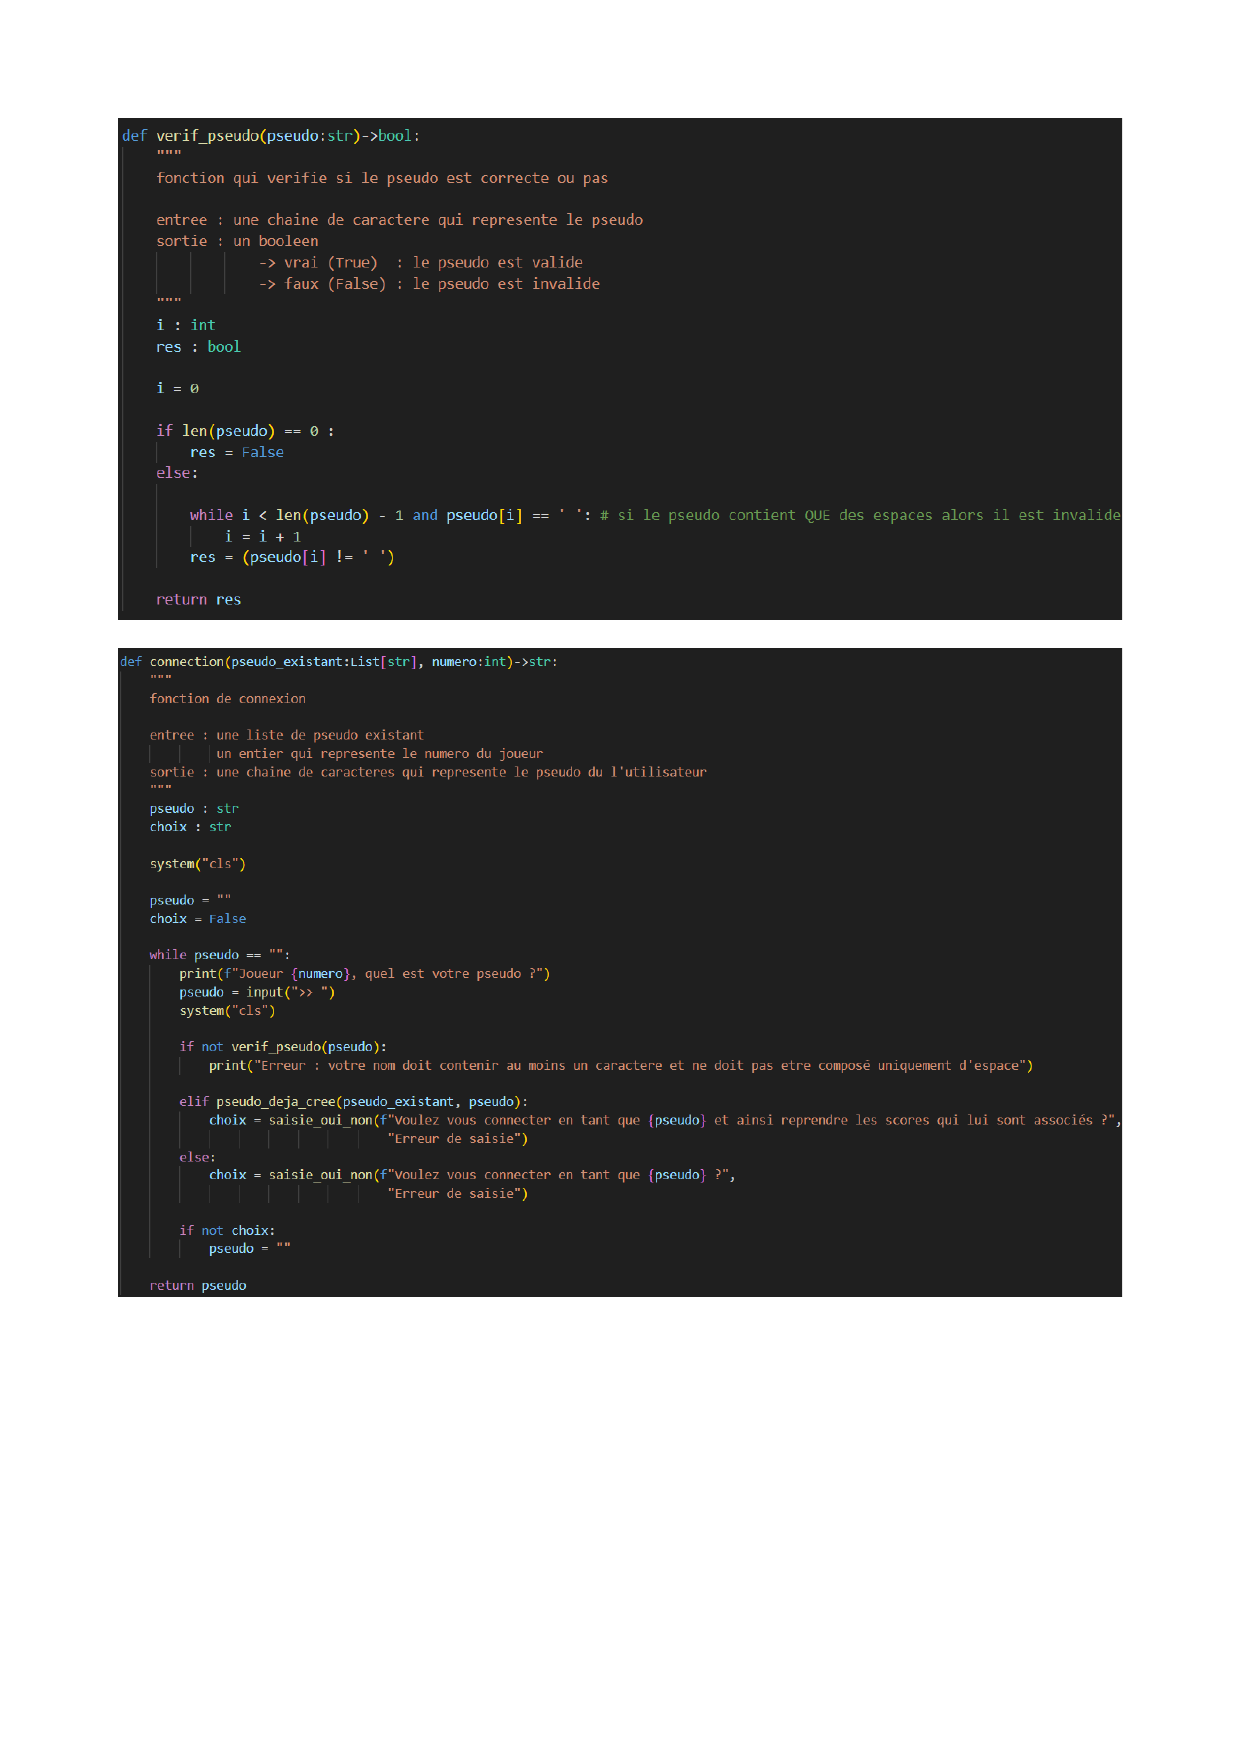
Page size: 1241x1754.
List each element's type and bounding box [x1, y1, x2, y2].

picture [118, 118, 1123, 620]
picture [118, 648, 1123, 1297]
